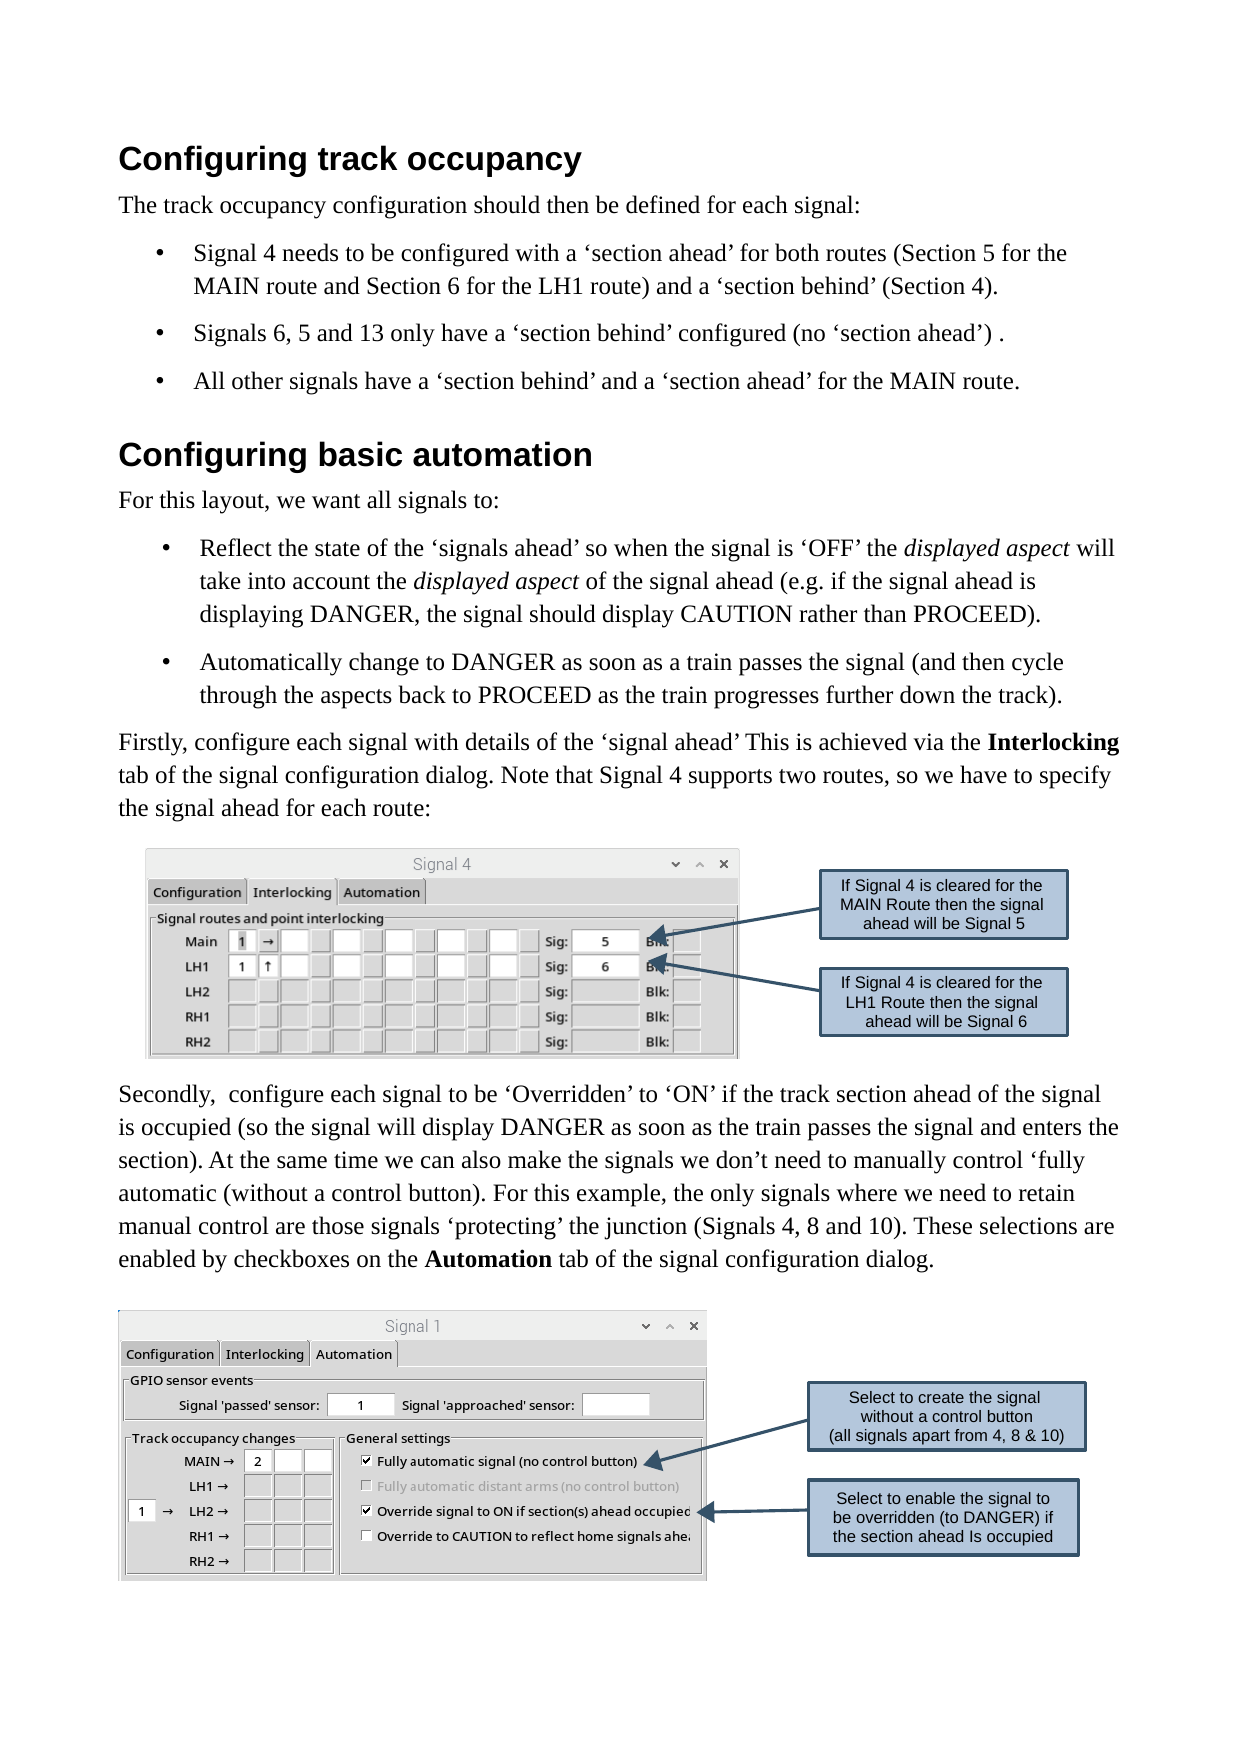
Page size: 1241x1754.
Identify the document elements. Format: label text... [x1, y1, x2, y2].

list All other signals have a ‘section behind’ and a ‘section ahead’ for the MAIN route. [156, 366, 1122, 395]
picture [118, 1310, 707, 1581]
list Automatically change to DANGER as soon as a train passes the signal (and then cycle through the aspects back to PROCEED as the train progresses further down the track). [162, 647, 1122, 708]
list Reflect the state of the ‘signals ahead’ so when the signal is ‘OFF’ the displayed aspect will take into account the displayed aspect of the signal ahead (e.g. if the signal ahead is displaying DANGER, the signal should display CAUTION rather than PROCEED). [162, 533, 1122, 628]
list Signals 6, 5 and 13 only have a ‘section behind’ configured (no ‘section ahead’) . [156, 318, 1122, 347]
text Firstly, configure each signal with details of the ‘signal ahead’ This is achieved via the Interlocking tab of the signal configuration dialog. Note that Signal 4 supports two routes, so we have to specify the signal ahead for each route: [118, 727, 1122, 822]
text The track occupancy configuration should then be defined for each signal: [118, 190, 1122, 219]
subtitle Configuring basic automation [118, 434, 1122, 473]
text For this layout, we want all signals to: [118, 486, 1122, 514]
subtitle Configuring track occupancy [118, 139, 1122, 178]
text Secondly, configure each signal to be ‘Overridden’ to ‘ON’ if the track section ahead of the signal is occupied (so the signal will display DANGER as soon as the train passes the signal and enters the section). At the same time we can also make the signals we don’t need to manually control ‘fully automatic (without a control button). For this example, the only signals where we need to retain manual control are those signals ‘protecting’ the junction (Signals 4, 8 and 10). These selections are enabled by checkboxes on the Automation tab of the signal configuration dialog. [118, 1079, 1122, 1273]
list Signal 4 needs to be configured with a ‘section ahead’ for both routes (Section 5 for the MAIN route and Section 6 for the LH1 route) and a ‘section behind’ (Section 4). [156, 238, 1122, 299]
